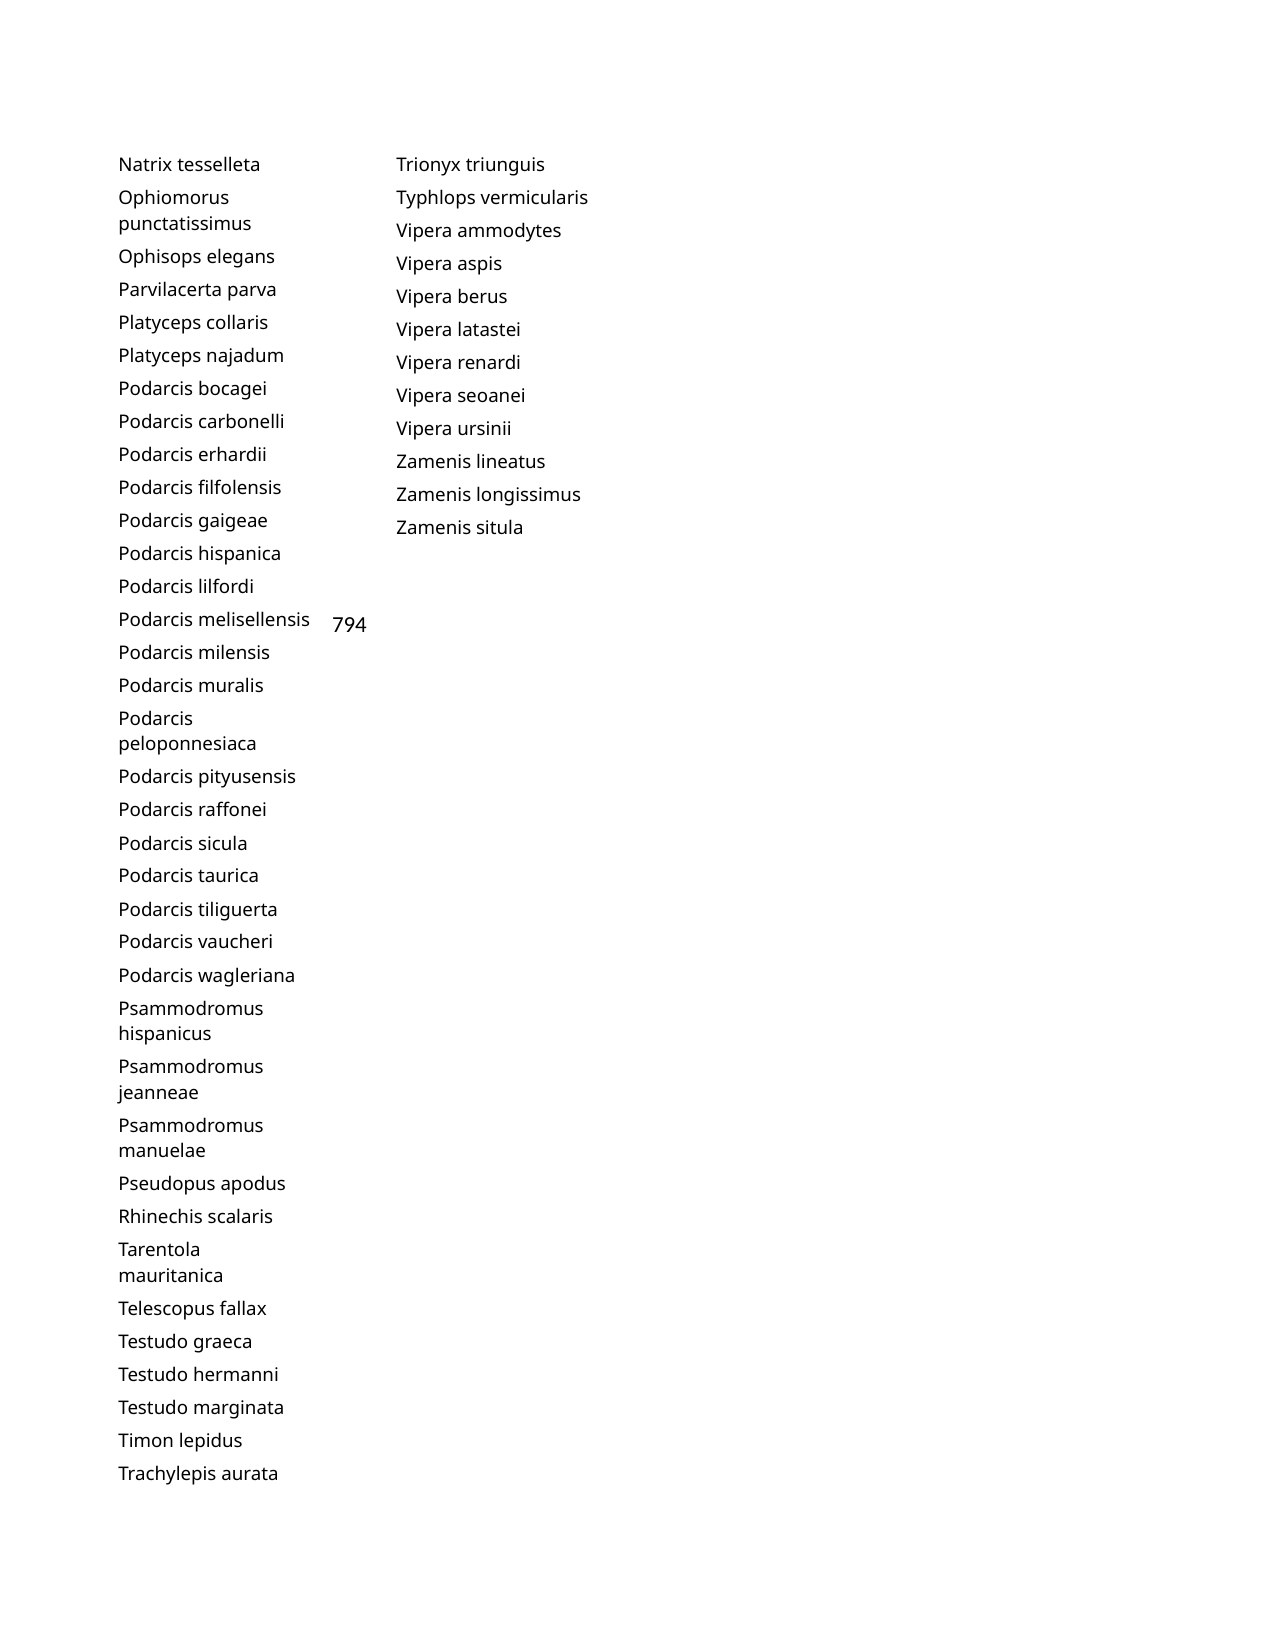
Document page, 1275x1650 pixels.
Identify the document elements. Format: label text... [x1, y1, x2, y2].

table_cell Podarcis sicula [112, 826, 317, 859]
table_cell Podarcis filfolensis [112, 470, 317, 503]
table_cell Psammodromus manuelae [112, 1108, 317, 1167]
table_cell Podarcis hispanica [112, 536, 317, 569]
table_cell Podarcis taurica [112, 859, 317, 892]
table_cell Zamenis situla [390, 511, 595, 544]
table_cell Podarcis milensis [112, 635, 317, 668]
table_cell Podarcis lilfordi [112, 569, 317, 602]
table_cell Vipera seoanei [390, 379, 595, 412]
table_cell Podarcis muralis [112, 669, 317, 701]
table_cell Typhlops vermicularis [390, 181, 595, 214]
table_cell Timon lepidus [112, 1424, 317, 1456]
table_cell Telescopus fallax [112, 1291, 317, 1324]
table_cell Podarcis vaucheri [112, 925, 317, 958]
table_cell Psammodromus hispanicus [112, 991, 317, 1050]
table_cell Podarcis gaigeae [112, 503, 317, 536]
table_cell Vipera latastei [390, 313, 595, 346]
table_cell Testudo graeca [112, 1324, 317, 1357]
table_cell Podarcis wagleriana [112, 958, 317, 991]
table_cell Podarcis pityusensis [112, 760, 317, 793]
table_cell Podarcis melisellensis [112, 603, 317, 635]
table_cell Parvilacerta parva [112, 272, 317, 305]
table_cell Podarcis tiliguerta [112, 892, 317, 925]
table_cell Ophisops elegans [112, 239, 317, 272]
table_cell Testudo marginata [112, 1390, 317, 1423]
table_cell Vipera ursinii [390, 412, 595, 445]
table_cell Zamenis longissimus [390, 478, 595, 511]
table_cell Vipera ammodytes [390, 214, 595, 247]
table_cell Podarcis carbonelli [112, 404, 317, 437]
table_cell Natrix tesselleta [112, 148, 317, 181]
table_cell [390, 577, 595, 610]
table_cell Tarentola mauritanica [112, 1233, 317, 1291]
table_cell Podarcis erhardii [112, 437, 317, 470]
table_cell Vipera aspis [390, 247, 595, 280]
table_cell Zamenis lineatus [390, 445, 595, 478]
table_cell Rhinechis scalaris [112, 1200, 317, 1233]
table_cell Vipera renardi [390, 346, 595, 379]
table_cell Podarcis bocagei [112, 371, 317, 404]
table_cell Vipera berus [390, 280, 595, 313]
table_cell Platyceps collaris [112, 305, 317, 338]
table_cell Trachylepis aurata [112, 1456, 317, 1489]
table_cell Pseudopus apodus [112, 1167, 317, 1200]
table_cell Podarcis peloponnesiaca [112, 701, 317, 760]
table_cell Ophiomorus punctatissimus [112, 181, 317, 239]
table_cell Trionyx triunguis [390, 148, 595, 181]
table_cell Psammodromus jeanneae [112, 1050, 317, 1108]
table_cell [390, 544, 595, 577]
table_cell Platyceps najadum [112, 338, 317, 371]
table_cell Podarcis raffonei [112, 793, 317, 826]
table_cell Testudo hermanni [112, 1358, 317, 1390]
